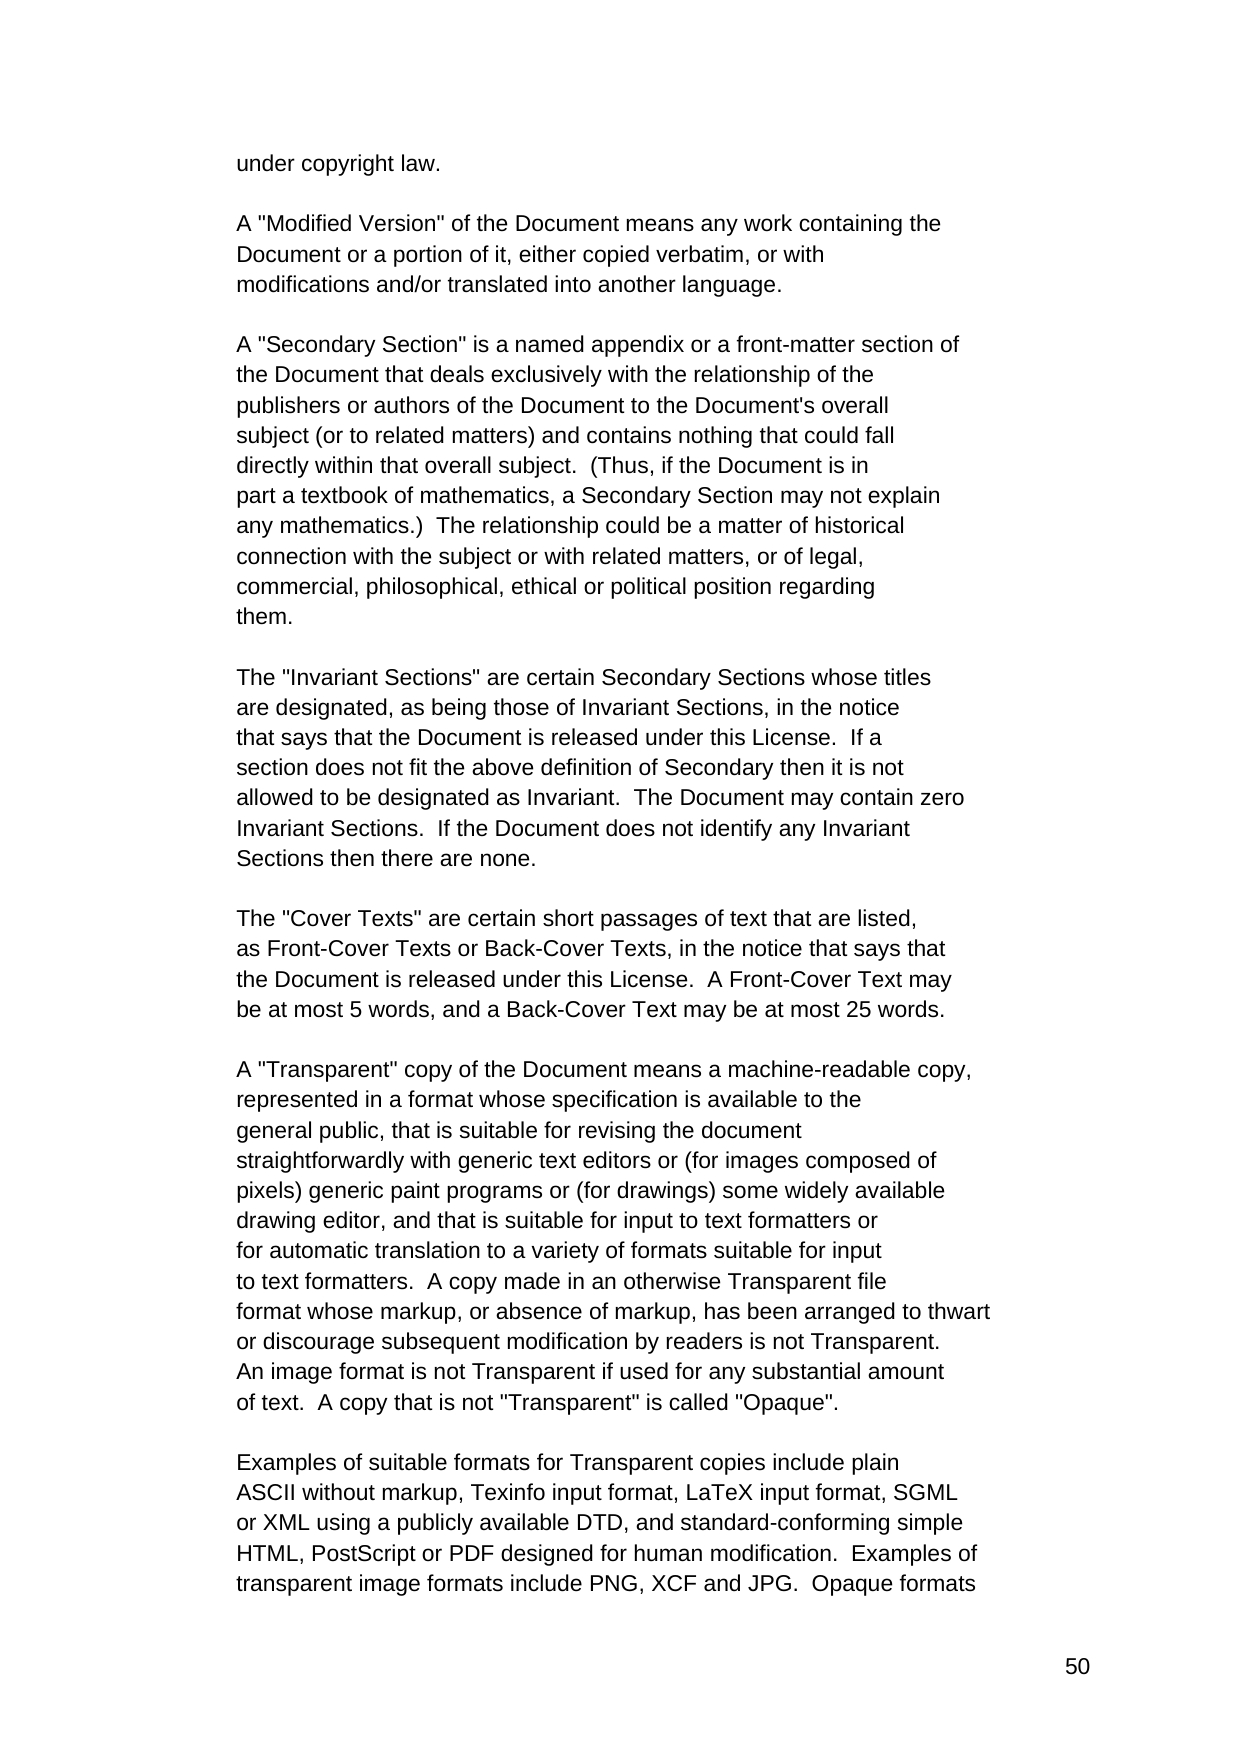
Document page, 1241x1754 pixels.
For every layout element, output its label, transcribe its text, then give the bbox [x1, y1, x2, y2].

text under copyright law. A "Modified Version" of the Document means any work containing the Document or a portion of it, either copied verbatim, or with modifications and/or translated into another language. A "Secondary Section" is a named appendix or a front-matter section of the Document that deals exclusively with the relationship of the publishers or authors of the Document to the Document's overall subject (or to related matters) and contains nothing that could fall directly within that overall subject. (Thus, if the Document is in part a textbook of mathematics, a Secondary Section may not explain any mathematics.) The relationship could be a matter of historical connection with the subject or with related matters, or of legal, commercial, philosophical, ethical or political position regarding them. The "Invariant Sections" are certain Secondary Sections whose titles are designated, as being those of Invariant Sections, in the notice that says that the Document is released under this License. If a section does not fit the above definition of Secondary then it is not allowed to be designated as Invariant. The Document may contain zero Invariant Sections. If the Document does not identify any Invariant Sections then there are none. The "Cover Texts" are certain short passages of text that are listed, as Front-Cover Texts or Back-Cover Texts, in the notice that says that the Document is released under this License. A Front-Cover Text may be at most 5 words, and a Back-Cover Text may be at most 25 words. A "Transparent" copy of the Document means a machine-readable copy, represented in a format whose specification is available to the general public, that is suitable for revising the document straightforwardly with generic text editors or (for images composed of pixels) generic paint programs or (for drawings) some widely available drawing editor, and that is suitable for input to text formatters or for automatic translation to a variety of formats suitable for input to text formatters. A copy made in an otherwise Transparent file format whose markup, or absence of markup, has been arranged to thwart or discourage subsequent modification by readers is not Transparent. An image format is not Transparent if used for any substantial amount of text. A copy that is not "Transparent" is called "Opaque". Examples of suitable formats for Transparent copies include plain ASCII without markup, Texinfo input format, LaTeX input format, SGML or XML using a publicly available DTD, and standard-conforming simple HTML, PostScript or PDF designed for human modification. Examples of transparent image formats include PNG, XCF and JPG. Opaque formats [236, 150, 1090, 1596]
